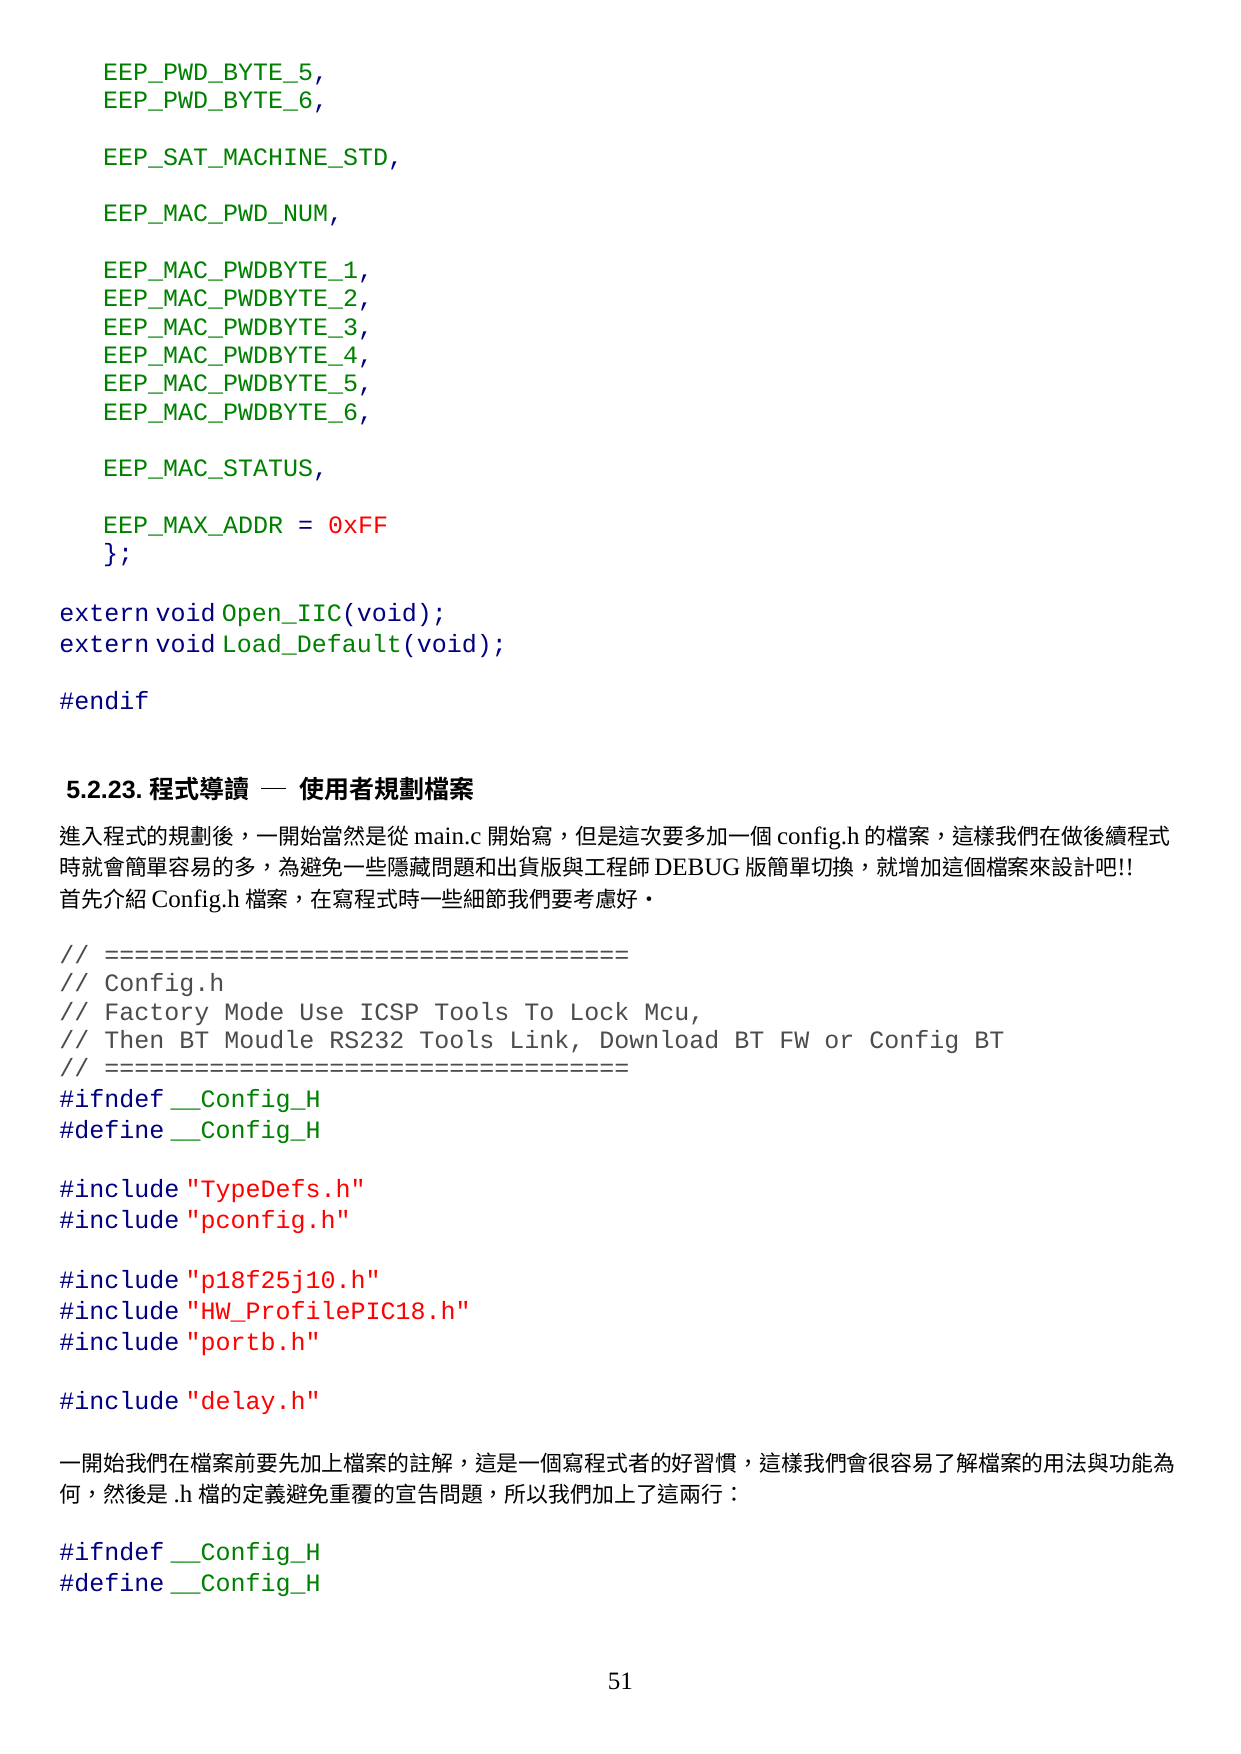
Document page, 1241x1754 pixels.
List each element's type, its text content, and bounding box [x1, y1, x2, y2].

text EEP_MAC_PWDBYTE_3, [59, 314, 1181, 342]
text #endif [59, 688, 1181, 717]
text #ifndef __Config_H [59, 1084, 1181, 1115]
text EEP_MAC_PWDBYTE_5, [59, 371, 1181, 399]
text EEP_MAC_PWDBYTE_4, [59, 342, 1181, 371]
text // Config.h [59, 971, 1181, 999]
text }; [59, 541, 1181, 569]
text 一開始我們在檔案前要先加上檔案的註解，這是一個寫程式者的好習慣，這樣我們會很容易了解檔案的用法與功能為何，然後是 .h 檔的定義避免重覆的宣告問題，所以我們加上了這兩行： [59, 1446, 1181, 1509]
text // =================================== [59, 942, 1181, 971]
text 首先介紹 Config.h檔案，在寫程式時一些細節我們要考慮好‧ [59, 882, 1181, 914]
text // Factory Mode Use ICSP Tools To Lock Mcu, [59, 999, 1181, 1027]
text extern void Load_Default(void); [59, 629, 1181, 659]
text EEP_MAC_PWDBYTE_2, [59, 286, 1181, 314]
text EEP_PWD_BYTE_5, [59, 59, 1181, 87]
text EEP_MAC_PWD_NUM, [59, 201, 1181, 229]
subtitle 程式導讀 ─ 使用者規劃檔案 [59, 770, 1181, 806]
text #ifndef __Config_H [59, 1537, 1181, 1568]
text #include "HW_ProfilePIC18.h" [59, 1296, 1181, 1327]
text #include "pconfig.h" [59, 1205, 1181, 1236]
text extern void Open_IIC(void); [59, 598, 1181, 629]
text #include "TypeDefs.h" [59, 1174, 1181, 1205]
text 進入程式的規劃後，一開始當然是從 main.c 開始寫，但是這次要多加一個 config.h的檔案，這樣我們在做後續程式時就會簡單容易的多，為避免一些隱藏問題和出貨版與工程師DEBUG版簡單切換，就增加這個檔案來設計吧!! [59, 819, 1181, 882]
text EEP_MAC_STATUS, [59, 456, 1181, 484]
text EEP_MAC_PWDBYTE_1, [59, 257, 1181, 286]
text EEP_MAX_ADDR = 0xFF [59, 512, 1181, 541]
text EEP_PWD_BYTE_6, [59, 87, 1181, 116]
text EEP_MAC_PWDBYTE_6, [59, 399, 1181, 427]
text #define __Config_H [59, 1115, 1181, 1146]
text #include "portb.h" [59, 1327, 1181, 1357]
text // =================================== [59, 1056, 1181, 1084]
text #include "p18f25j10.h" [59, 1265, 1181, 1296]
text #define __Config_H [59, 1568, 1181, 1599]
text EEP_SAT_MACHINE_STD, [59, 144, 1181, 172]
text // Then BT Moudle RS232 Tools Link, Download BT FW or Config BT [59, 1027, 1181, 1056]
text #include "delay.h" [59, 1386, 1181, 1417]
